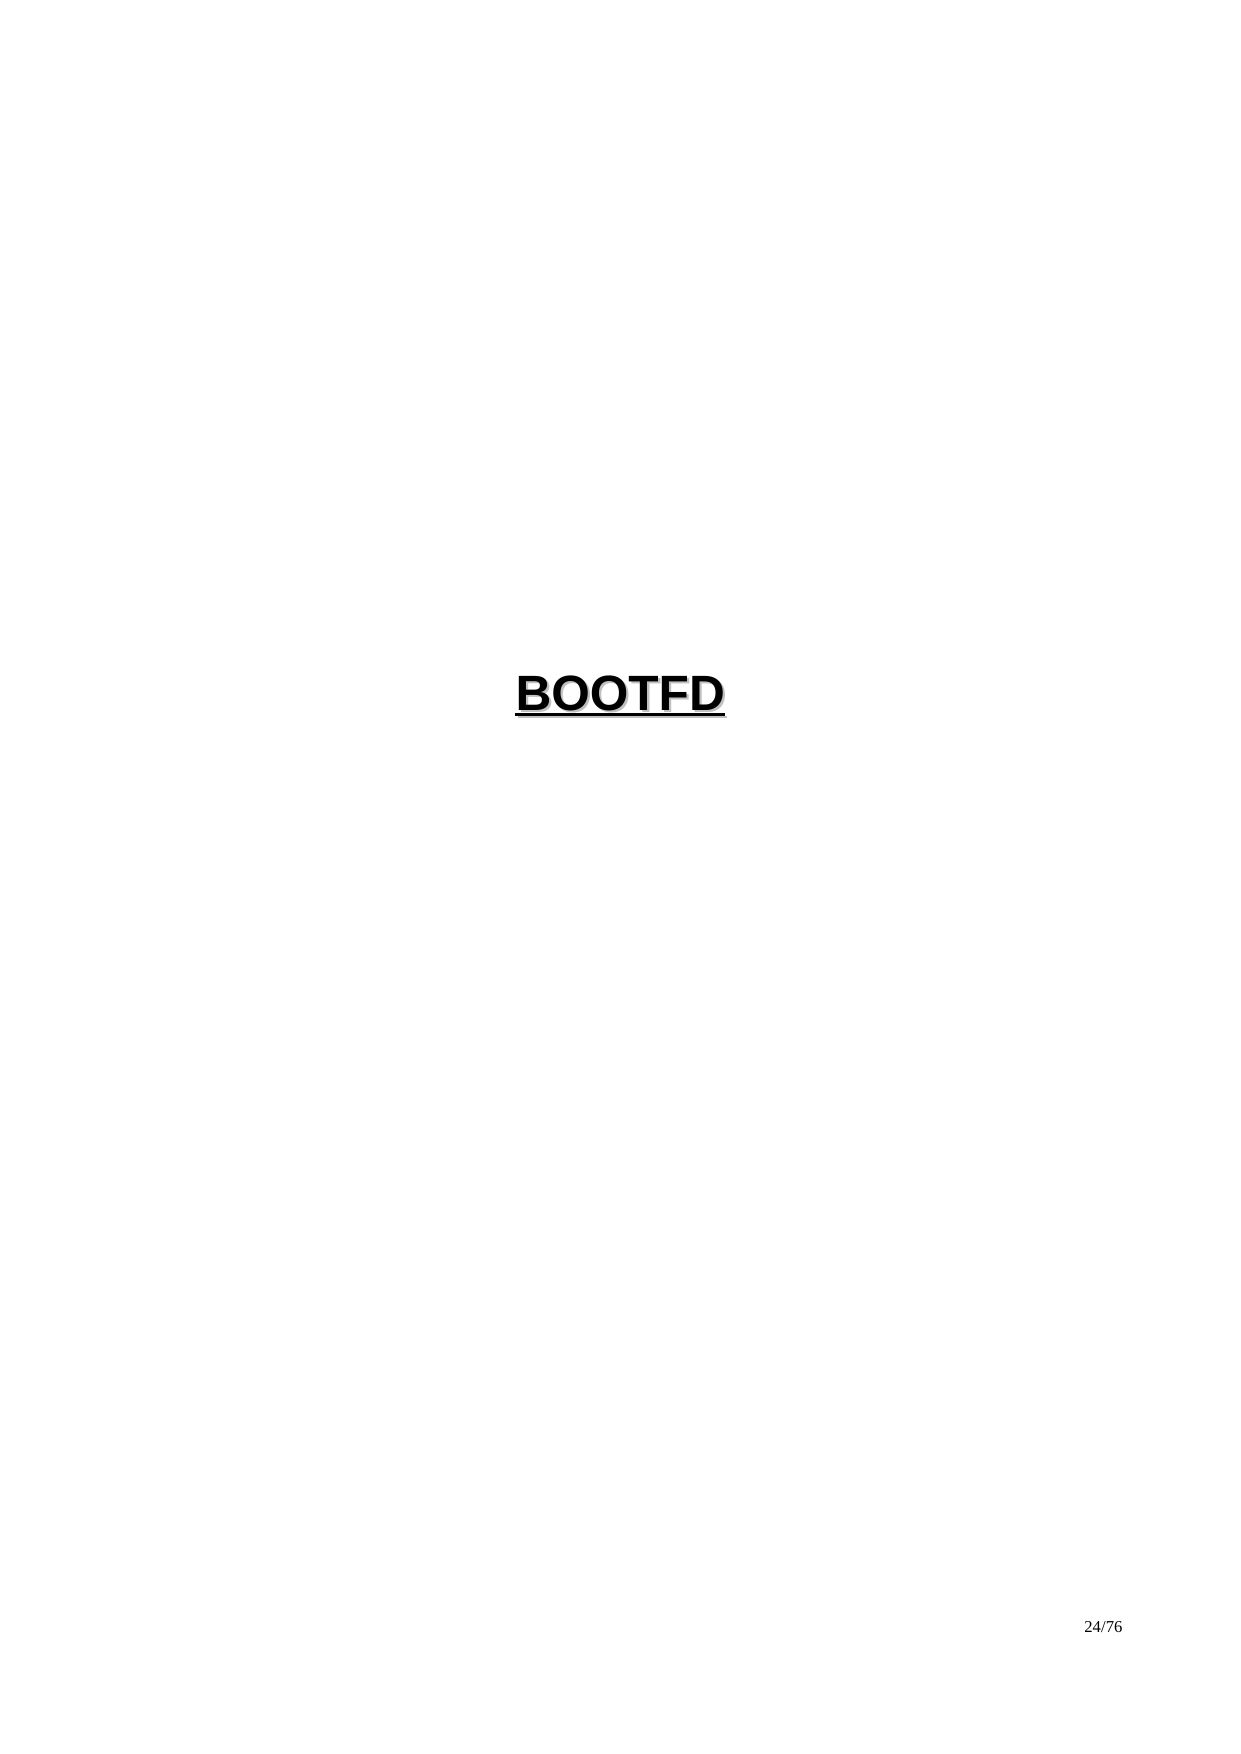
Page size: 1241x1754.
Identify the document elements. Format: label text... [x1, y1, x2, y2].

subtitle BOOTFD [118, 664, 1122, 721]
